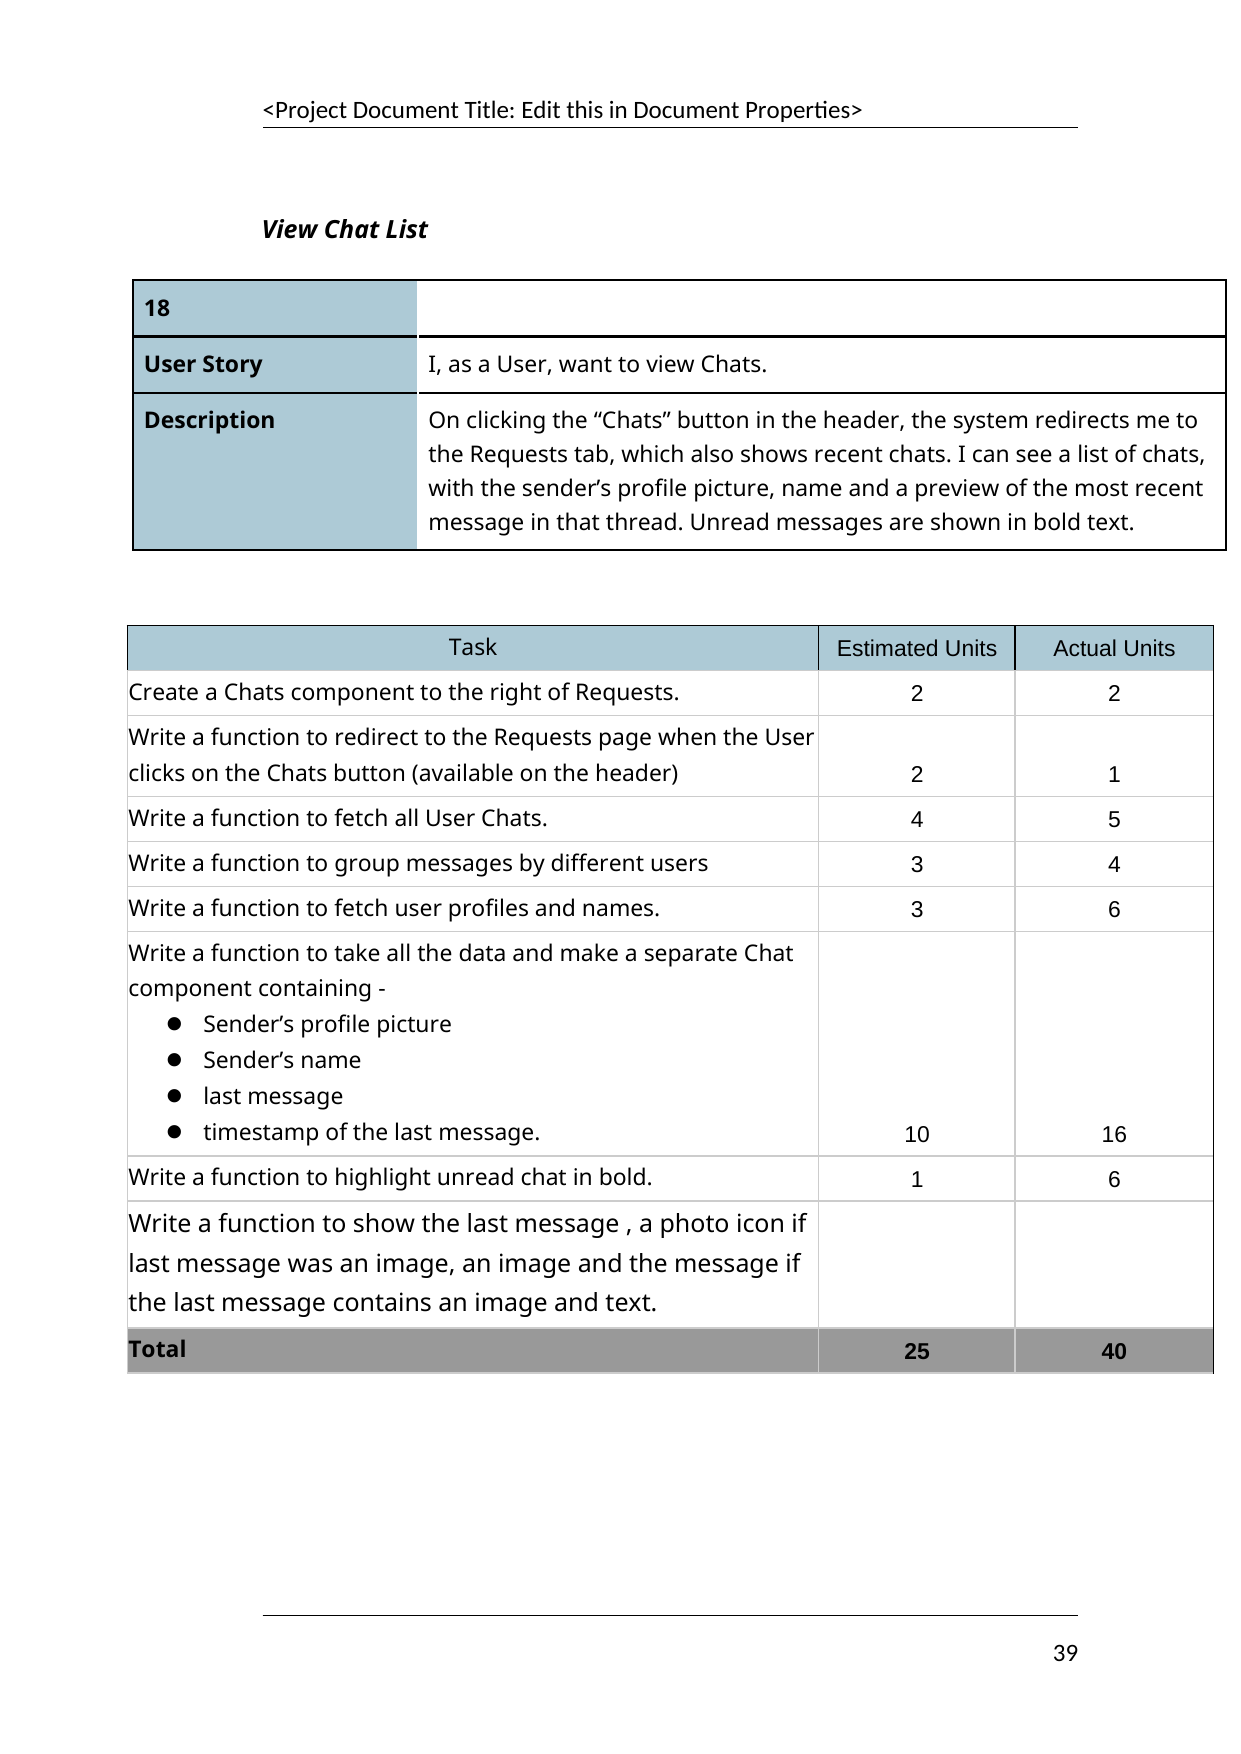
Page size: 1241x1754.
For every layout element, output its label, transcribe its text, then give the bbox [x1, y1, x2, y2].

table_cell 4 [819, 797, 1014, 841]
table_cell I, as a User, want to view Chats. [419, 338, 1225, 392]
table_cell 1 [1016, 716, 1213, 796]
table_cell Create a Chats component to the right of Requests. [128, 671, 818, 715]
table_header 18 [134, 281, 417, 335]
table_cell 2 [819, 671, 1014, 715]
table_cell 6 [1016, 887, 1213, 931]
table_cell Write a function to redirect to the Requests page when the User clicks on the Chats button (available on the header) [128, 716, 818, 796]
table_cell User Story [134, 338, 417, 392]
table_cell 5 [1016, 797, 1213, 841]
table_cell [819, 1202, 1014, 1327]
table_cell Total [128, 1329, 818, 1372]
table_cell 1 [819, 1157, 1014, 1200]
table_header Estimated Units [819, 626, 1014, 670]
table_cell Write a function to group messages by different users [128, 842, 818, 886]
table_cell Write a function to fetch user profiles and names. [128, 887, 818, 931]
table_cell 40 [1016, 1329, 1213, 1372]
table_cell 4 [1016, 842, 1213, 886]
table_cell 6 [1016, 1157, 1213, 1200]
table_cell Description [134, 394, 417, 549]
table_cell 16 [1016, 932, 1213, 1155]
table_header [419, 281, 1225, 335]
table_cell Write a function to show the last message , a photo icon if last message was an image, an image and the message if the last message contains an image and text. [128, 1202, 818, 1327]
table_cell 2 [1016, 671, 1213, 715]
table_header Task [128, 626, 818, 670]
table_cell Write a function to fetch all User Chats. [128, 797, 818, 841]
table_cell 3 [819, 887, 1014, 931]
table_cell [1016, 1202, 1213, 1327]
table_cell 3 [819, 842, 1014, 886]
table_cell 10 [819, 932, 1014, 1155]
subtitle View Chat List [261, 195, 1078, 245]
table_cell Write a function to highlight unread chat in bold. [128, 1157, 818, 1200]
table_cell 2 [819, 716, 1014, 796]
table_cell Write a function to take all the data and make a separate Chat component containing - Sender’s profile picture Sender’s name last message timestamp of the last message. [128, 932, 818, 1155]
table_header Actual Units [1016, 626, 1213, 670]
table_cell 25 [819, 1329, 1014, 1372]
table_cell On clicking the “Chats” button in the header, the system redirects me to the Requests tab, which also shows recent chats. I can see a list of chats, with the sender’s profile picture, name and a preview of the most recent message in that thread. Unread messages are shown in bold text. [419, 394, 1225, 549]
